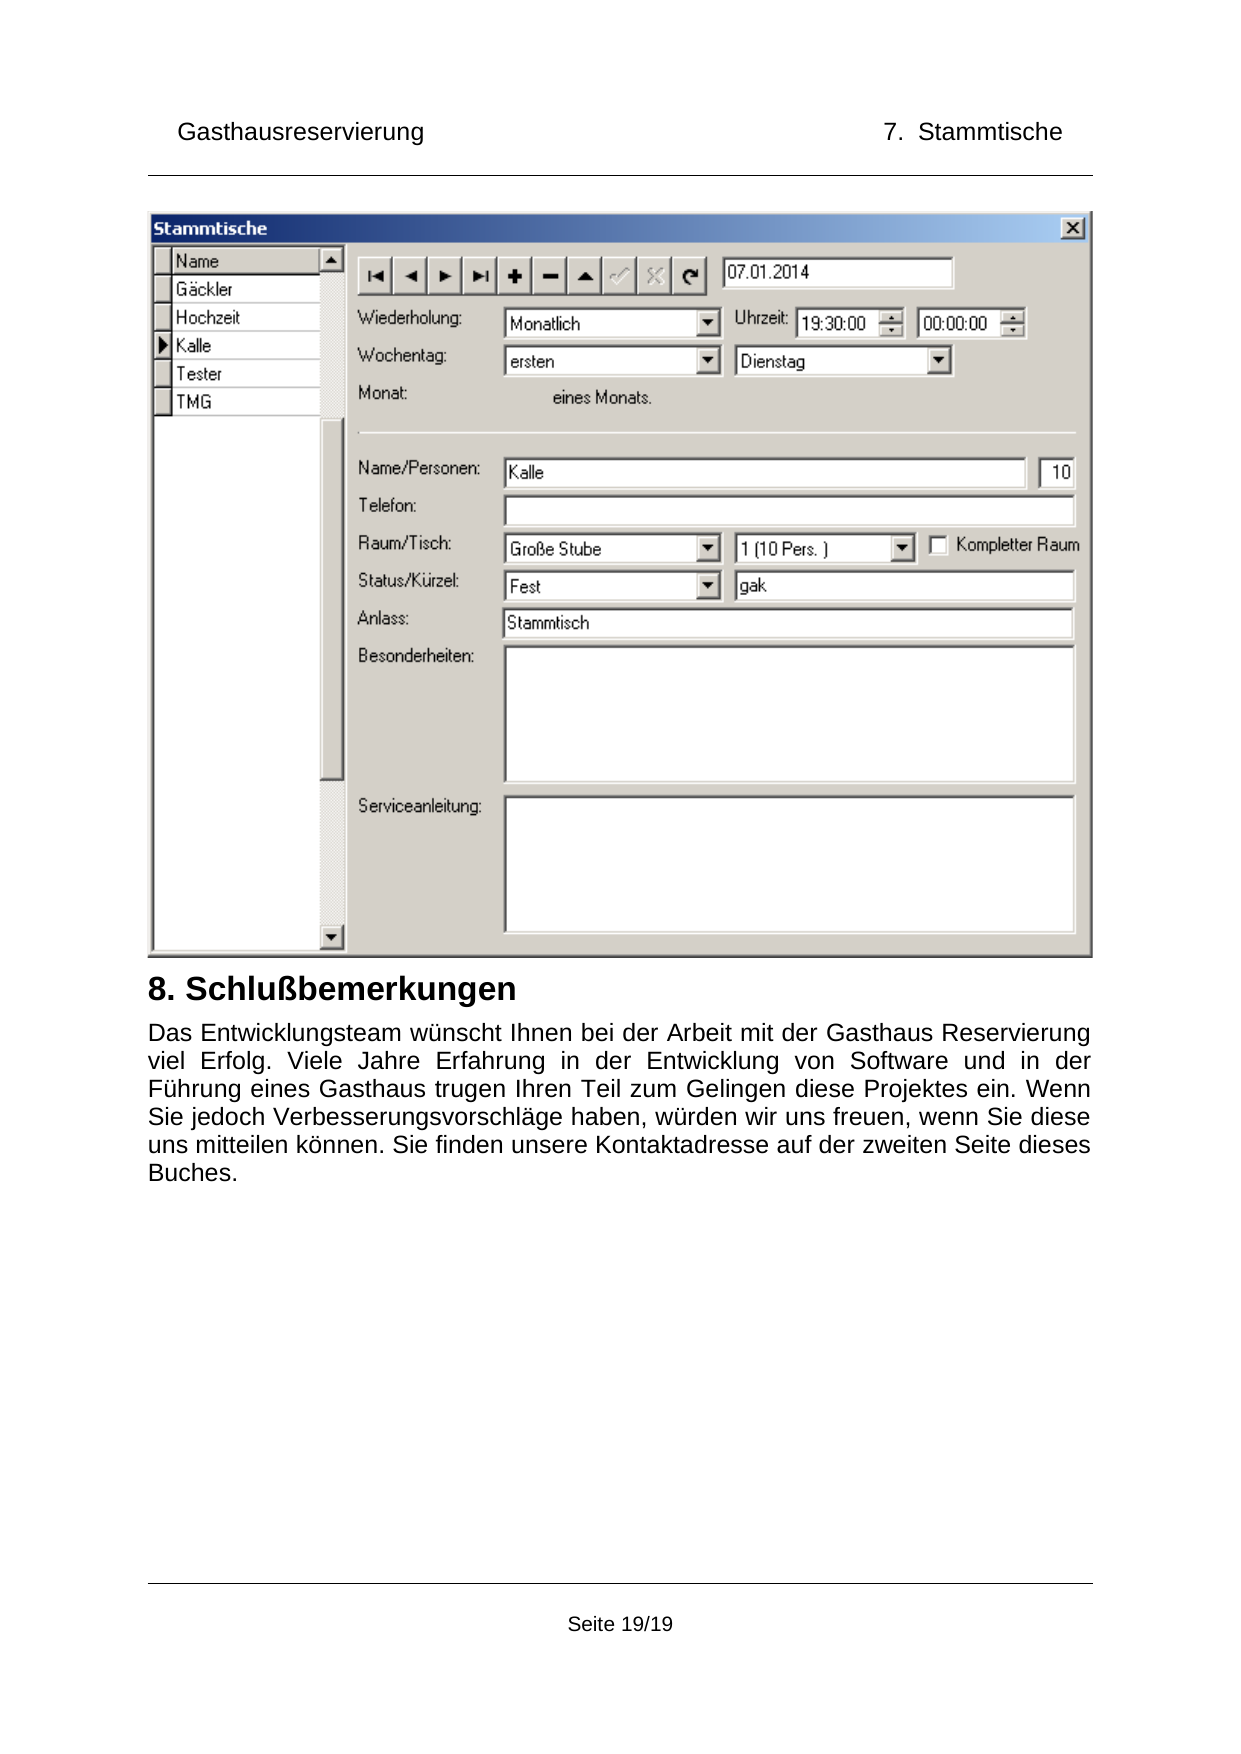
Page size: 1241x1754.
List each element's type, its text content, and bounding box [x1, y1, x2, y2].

picture [147, 211, 1093, 958]
subtitle Schlußbemerkungen [148, 969, 1093, 1007]
text Das Entwicklungsteam wünscht Ihnen bei der Arbeit mit der Gasthaus Reservierung viel Erfolg. Viele Jahre Erfahrung in der Entwicklung von Software und in der Führung eines Gasthaus trugen Ihren Teil zum Gelingen diese Projektes ein. Wenn Sie jedoch Verbesserungsvorschläge haben, würden wir uns freuen, wenn Sie diese uns mitteilen können. Sie finden unsere Kontaktadresse auf der zweiten Seite dieses Buches. [148, 1019, 1093, 1187]
